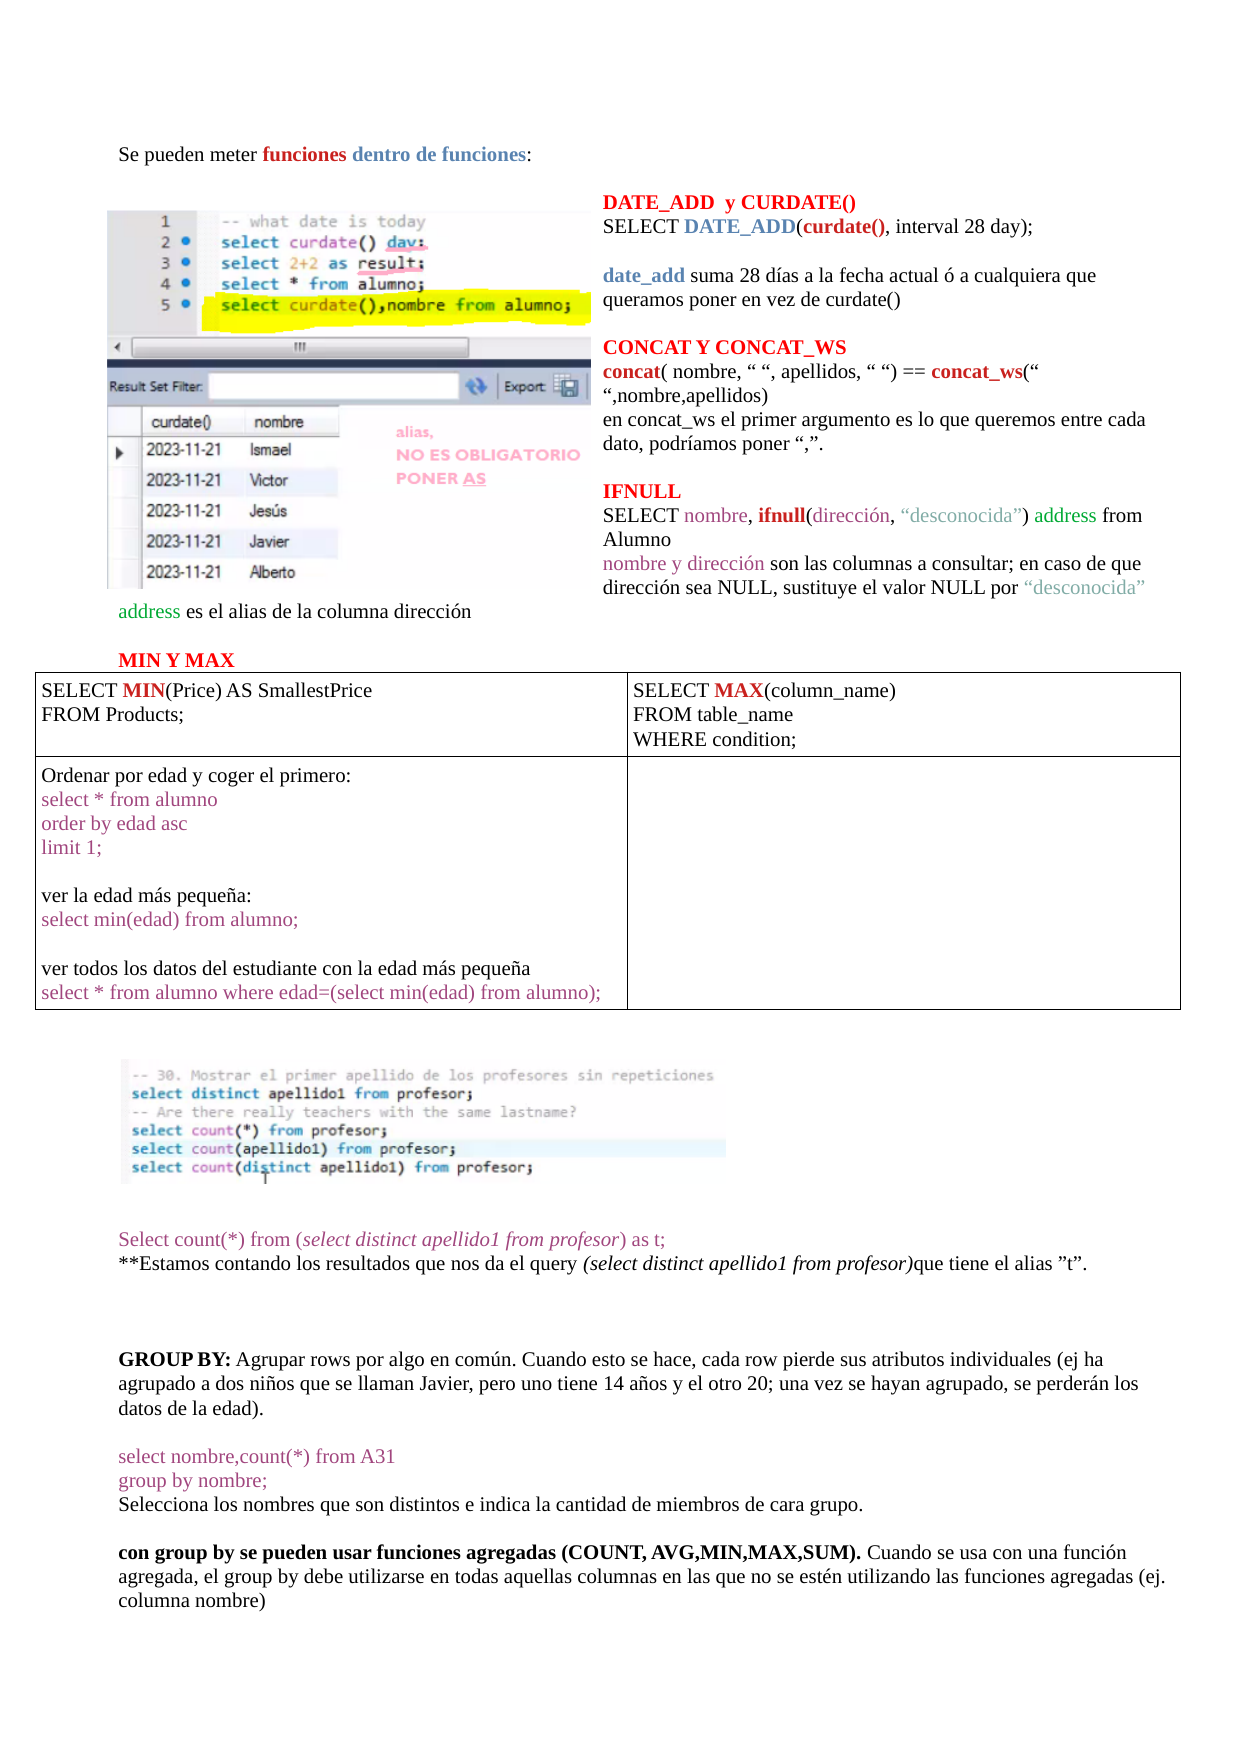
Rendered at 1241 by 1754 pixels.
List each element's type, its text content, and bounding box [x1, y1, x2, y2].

text MIN Y MAX [118, 647, 1181, 672]
table_cell Ordenar por edad y coger el primero: select * from alumno order by edad asc limit 1; ver la edad más pequeña: select min(edad) from alumno; ver todos los datos del estudiante con la edad más pequeña select * from alumno where edad=(select min(edad) from alumno); [36, 757, 627, 1009]
text GROUP BY: Agrupar rows por algo en común. Cuando esto se hace, cada row pierde sus atributos individuales (ej ha agrupado a dos niños que se llaman Javier, pero uno tiene 14 años y el otro 20; una vez se hayan agrupado, se perderán los datos de la edad). [118, 1347, 1181, 1419]
table_header SELECT MAX(column_name) FROM table_name WHERE condition; [628, 673, 1180, 756]
text **Estamos contando los resultados que nos da el query (select distinct apellido1 from profesor)que tiene el alias ”t”. [118, 1251, 1181, 1275]
table_header SELECT MIN(Price) AS SmallestPrice FROM Products; [36, 673, 627, 756]
text select nombre,count(*) from A31 [118, 1443, 1181, 1468]
text Selecciona los nombres que son distintos e indica la cantidad de miembros de cara grupo. [118, 1492, 1181, 1516]
text group by nombre; [118, 1468, 1181, 1492]
text Se pueden meter funciones dentro de funciones: [118, 142, 1181, 166]
text SELECT nombre, ifnull(dirección, “desconocida”) address from Alumno [591, 503, 1181, 551]
text SELECT DATE_ADD(curdate(), interval 28 day); [591, 214, 1181, 238]
text con group by se pueden usar funciones agregadas (COUNT, AVG,MIN,MAX,SUM). Cuando se usa con una función agregada, el group by debe utilizarse en todas aquellas columnas en las que no se estén utilizando las funciones agregadas (ej. columna nombre) [118, 1540, 1181, 1612]
text address es el alias de la columna dirección [118, 599, 1181, 623]
text nombre y dirección son las columnas a consultar; en caso de que dirección sea NULL, sustituye el valor NULL por “desconocida” [118, 551, 1181, 599]
text en concat_ws el primer argumento es lo que queremos entre cada dato, podríamos poner “,”. [591, 407, 1181, 455]
text Select count(*) from (select distinct apellido1 from profesor) as t; [118, 1227, 1181, 1251]
text DATE_ADD y CURDATE() [118, 190, 1181, 214]
text concat( nombre, “ “, apellidos, “ “) == concat_ws(“ “,nombre,apellidos) [591, 359, 1181, 407]
picture [120, 1059, 726, 1184]
text date_add suma 28 días a la fecha actual ó a cualquiera que queramos poner en vez de curdate() [591, 262, 1181, 311]
table_cell [628, 757, 1180, 1009]
picture [106, 205, 591, 589]
text IFNULL [591, 479, 1181, 503]
text CONCAT Y CONCAT_WS [591, 335, 1181, 359]
